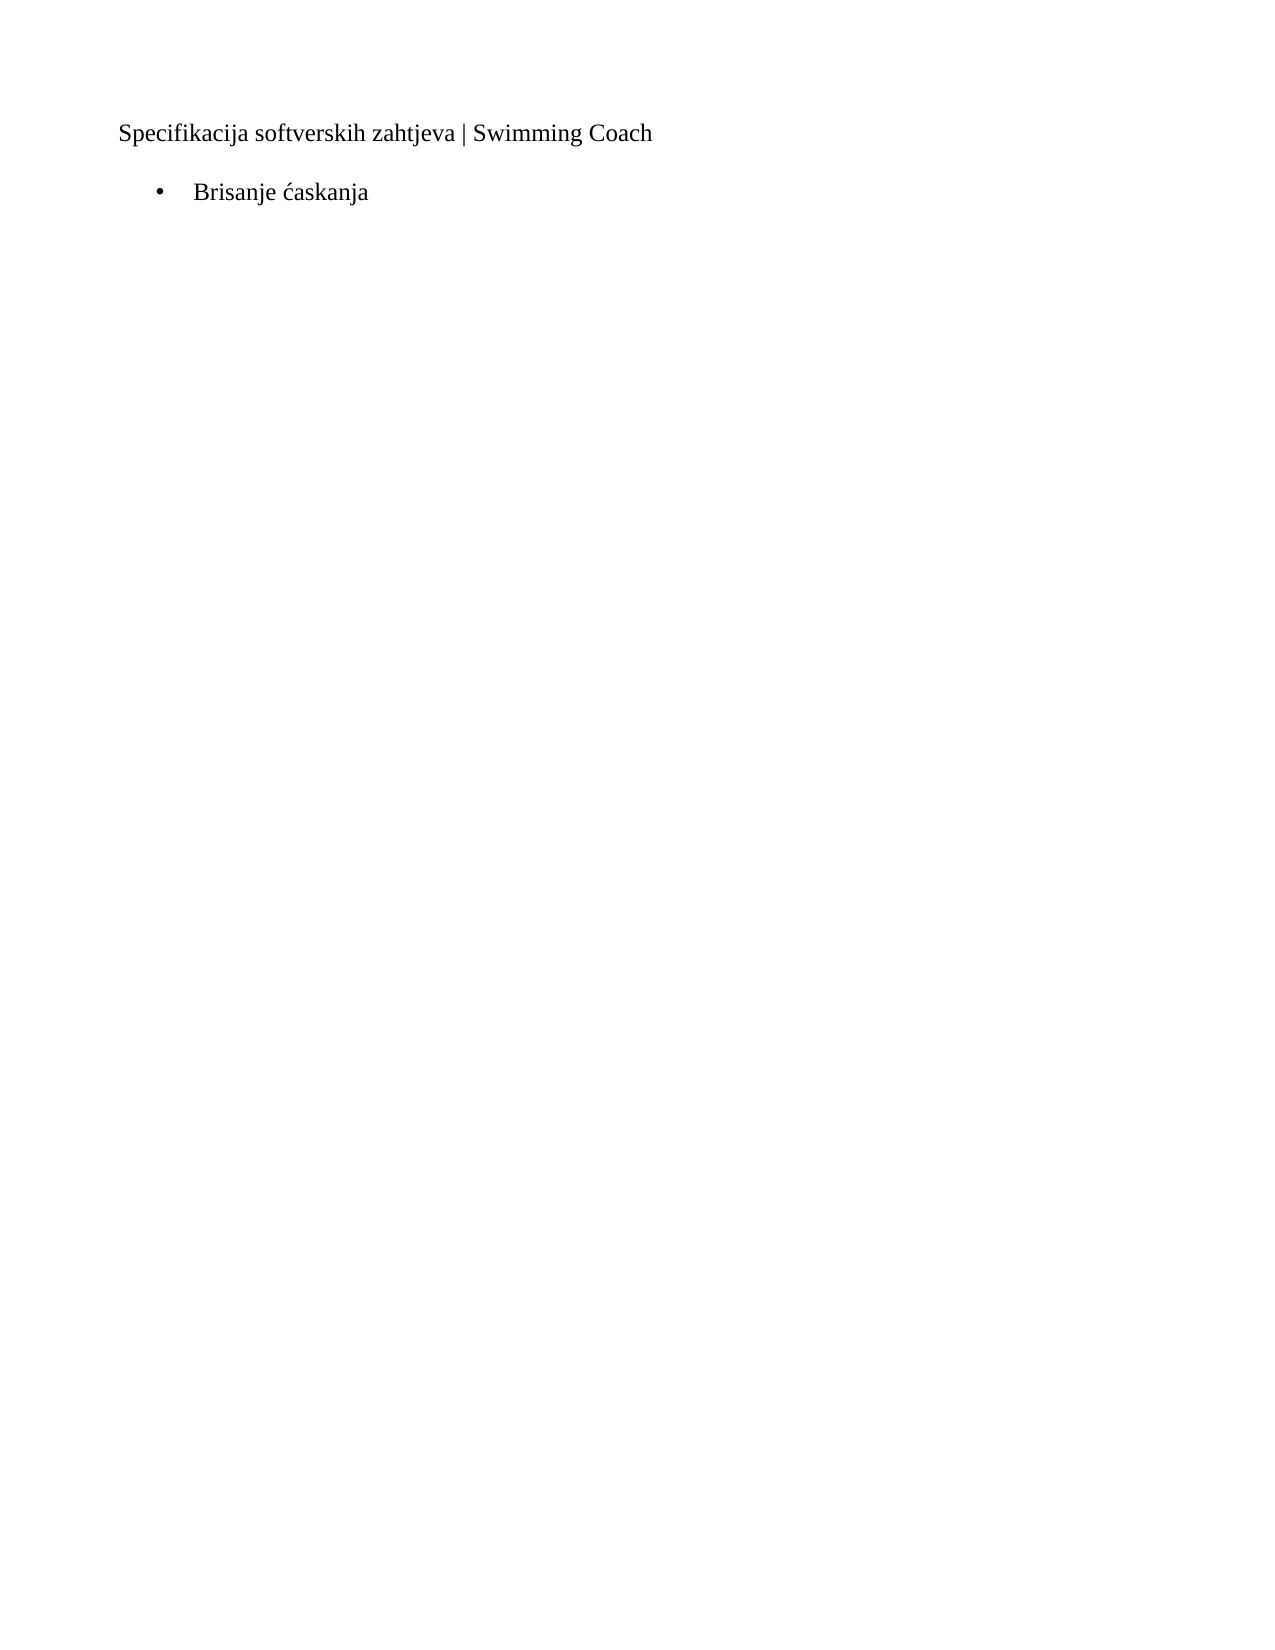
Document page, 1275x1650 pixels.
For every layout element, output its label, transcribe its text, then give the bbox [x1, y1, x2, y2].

list Brisanje ćaskanja [156, 177, 1157, 206]
